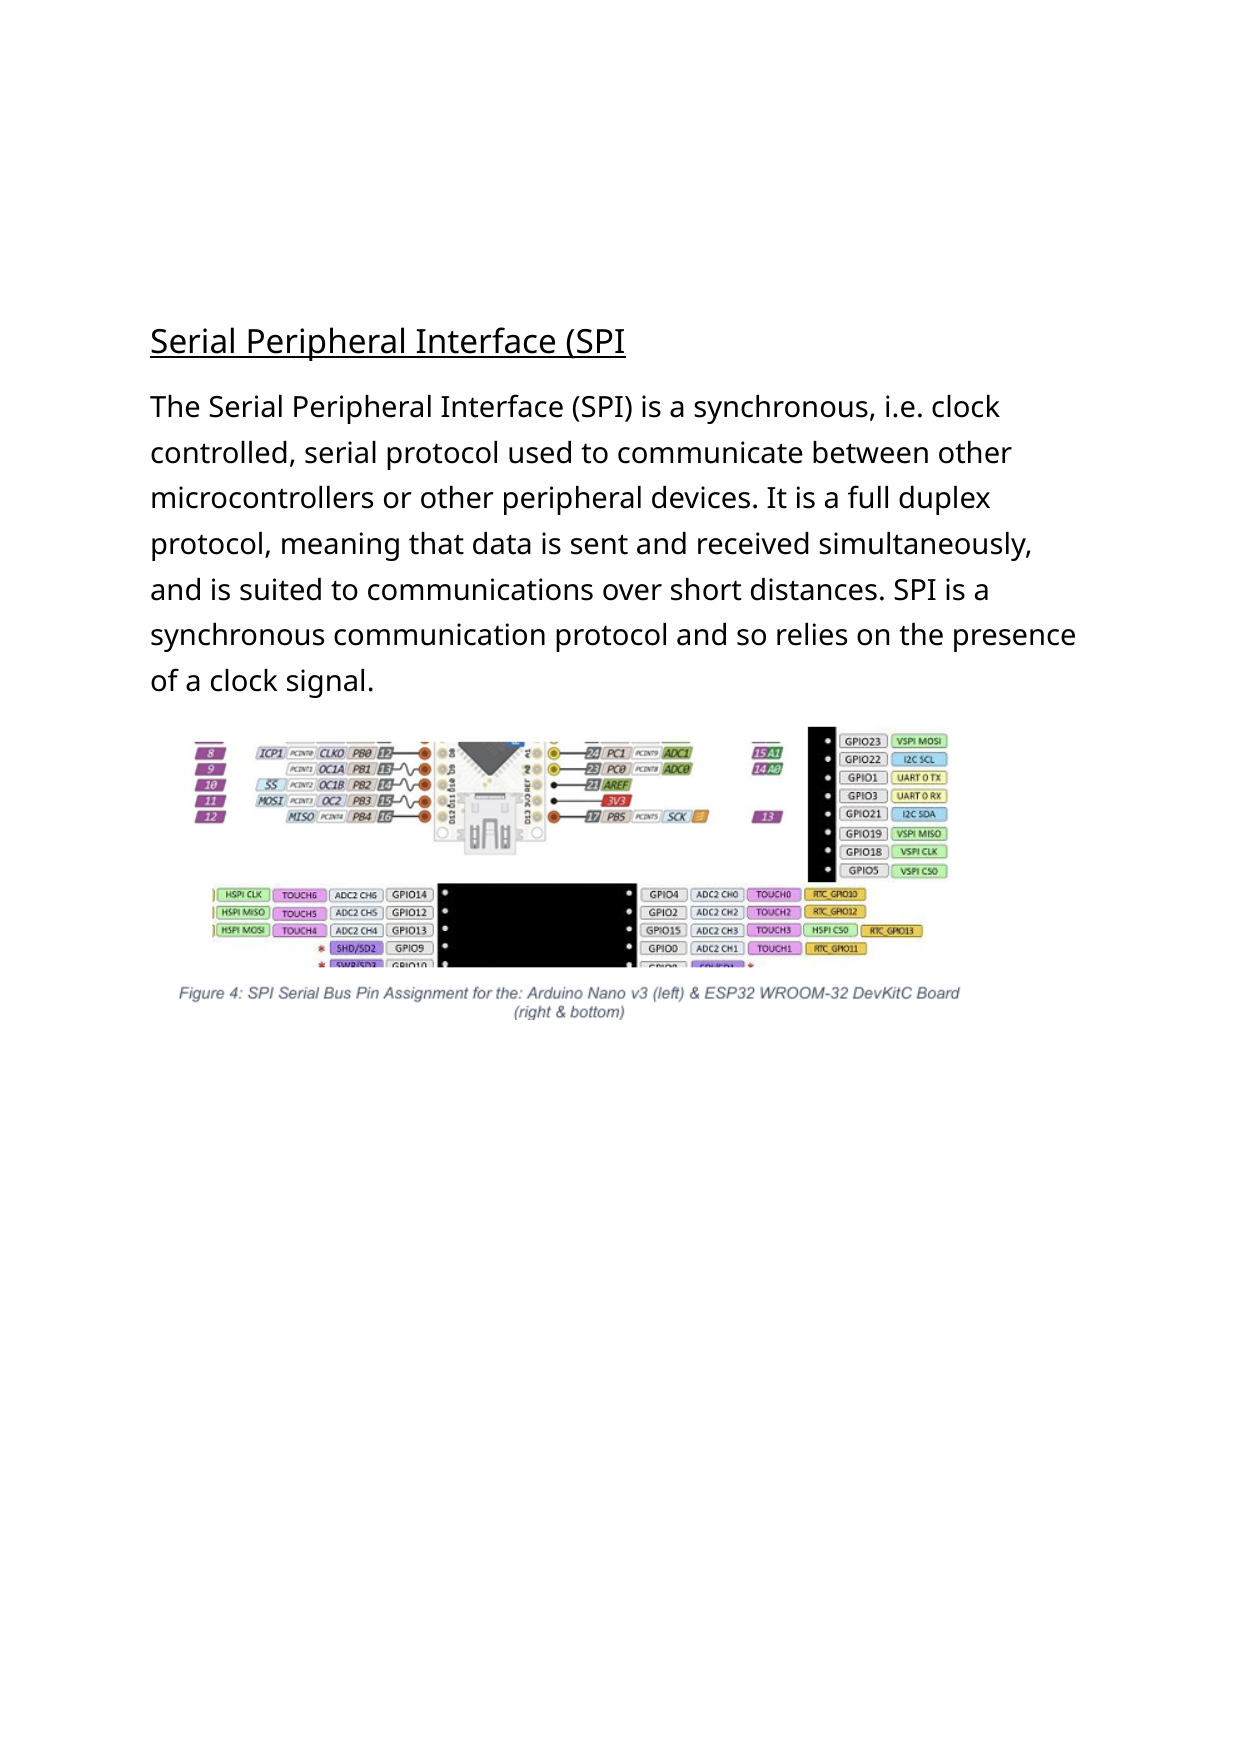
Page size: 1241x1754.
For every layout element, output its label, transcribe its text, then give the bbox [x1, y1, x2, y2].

text The Serial Peripheral Interface (SPI) is a synchronous, i.e. clock controlled, serial protocol used to communicate between other microcontrollers or other peripheral devices. It is a full duplex protocol, meaning that data is sent and received simultaneously, and is suited to communications over short distances. SPI is a synchronous communication protocol and so relies on the presence of a clock signal. [150, 386, 1090, 700]
text Serial Peripheral Interface (SPI [150, 317, 1090, 363]
